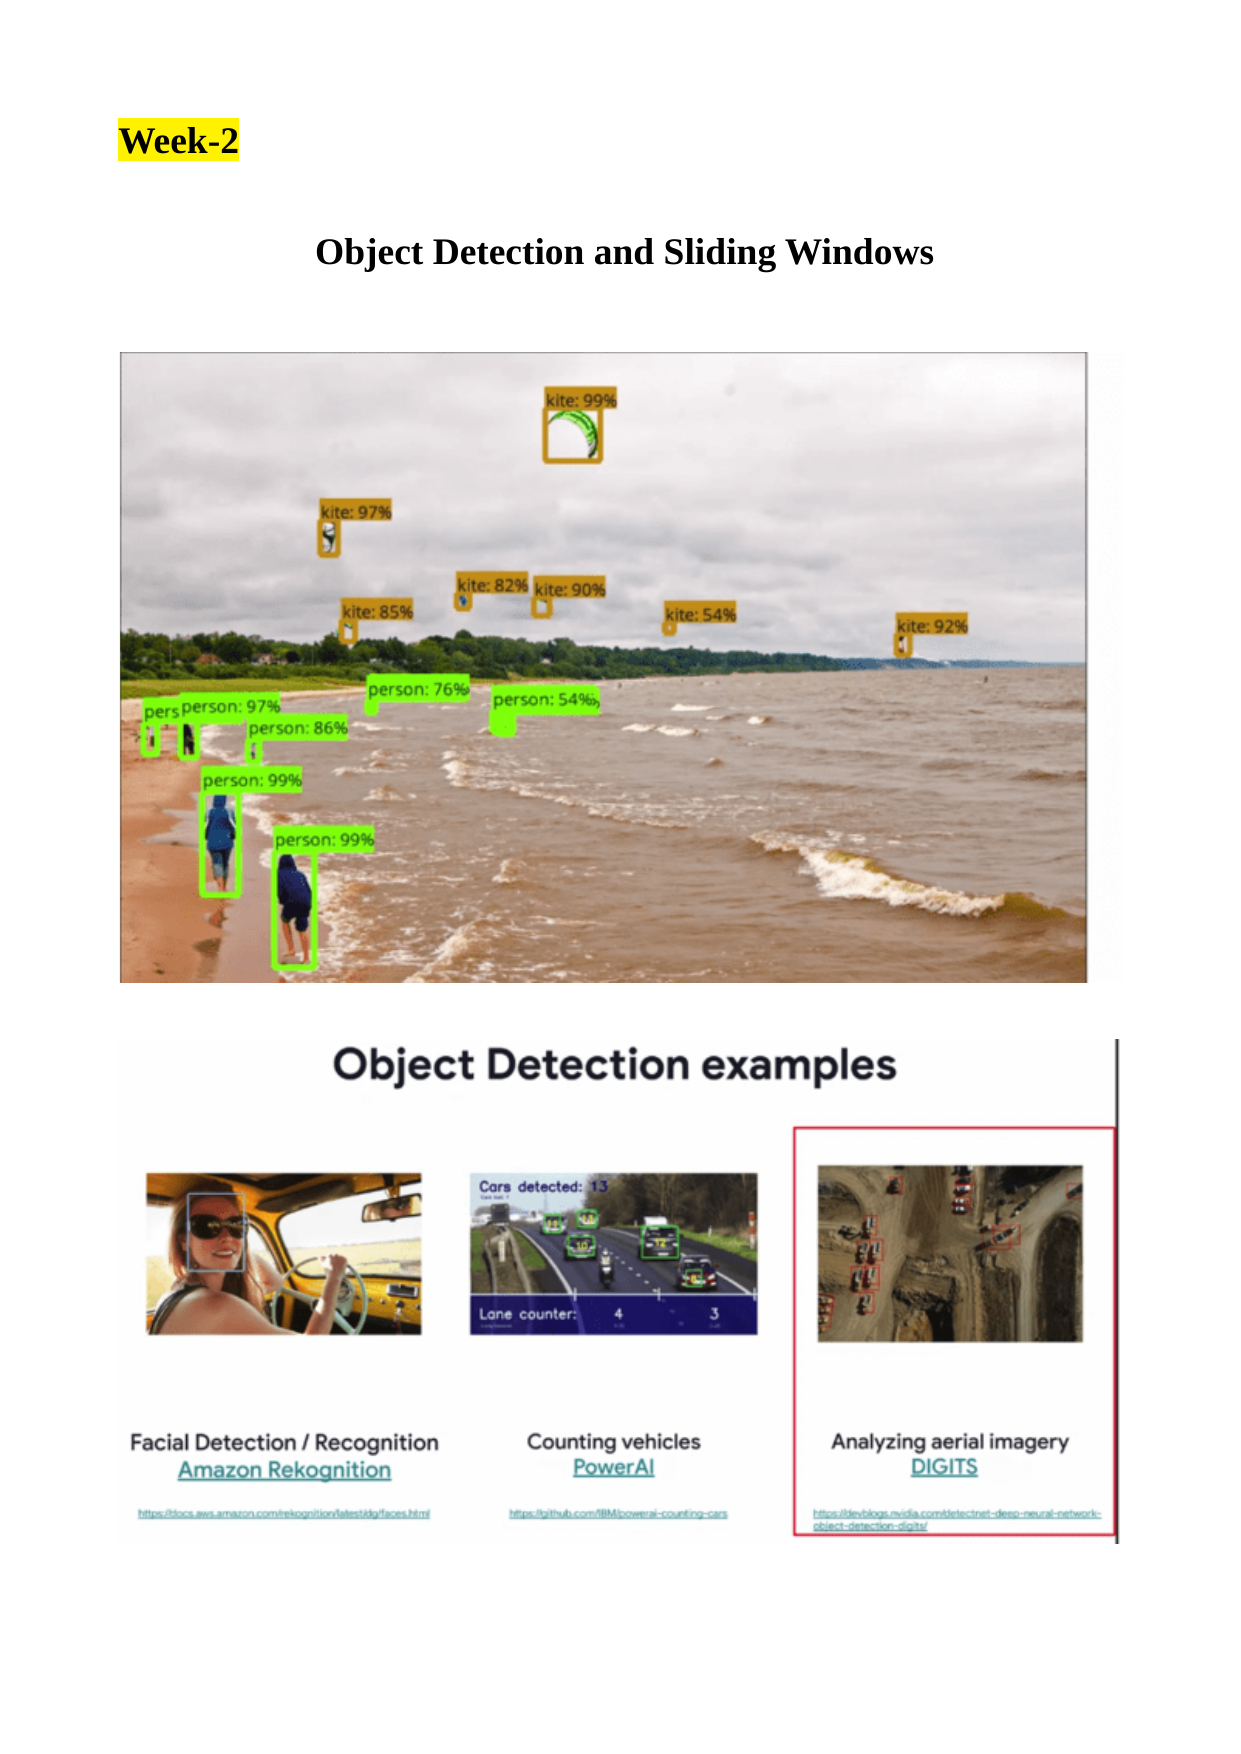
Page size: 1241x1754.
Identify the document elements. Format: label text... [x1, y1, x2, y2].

subtitle Object Detection and Sliding Windows [118, 229, 1122, 272]
text Week-2 [118, 118, 1122, 161]
picture [118, 1039, 1123, 1544]
picture [119, 352, 1124, 983]
